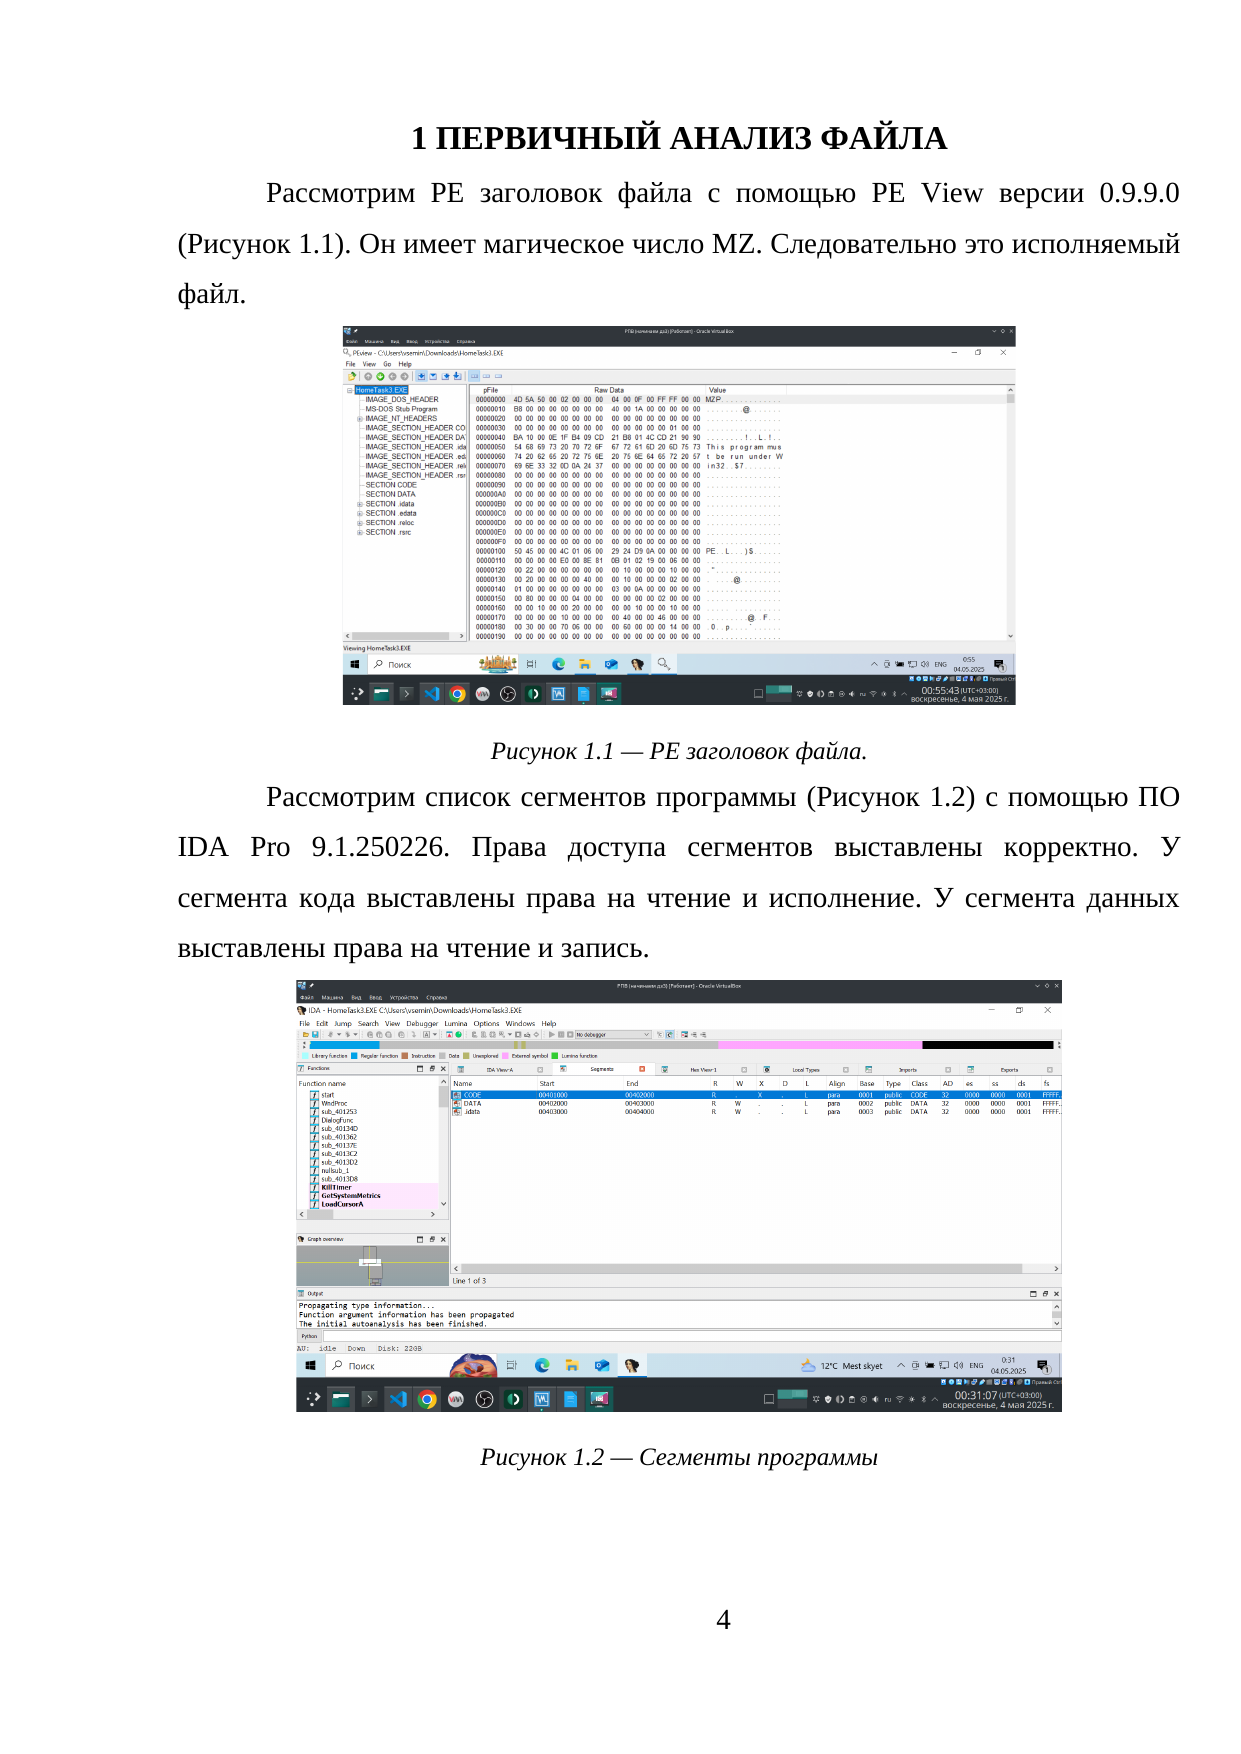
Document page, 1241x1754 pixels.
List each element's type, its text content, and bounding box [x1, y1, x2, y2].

text Рисунок 1.1 — PE заголовок файла. [177, 327, 1181, 765]
text Рисунок 1.2 — Сегменты программы [177, 981, 1181, 1471]
text Рассмотрим список сегментов программы (Рисунок 1.2) с помощью ПО IDA Pro 9.1.250226. Права доступа сегментов выставлены корректно. У сегмента кода выставлены права на чтение и исполнение. У сегмента данных выставлены права на чтение и запись. [177, 779, 1181, 964]
picture [296, 980, 1062, 1412]
subtitle 1 ПЕРВИЧНЫЙ АНАЛИЗ ФАЙЛА [177, 118, 1181, 156]
picture [342, 326, 1016, 705]
text Рассмотрим PE заголовок файла с помощью PE View версии 0.9.9.0 (Рисунок 1.1). Он имеет магическое число MZ. Следовательно это исполняемый файл. [177, 176, 1181, 310]
